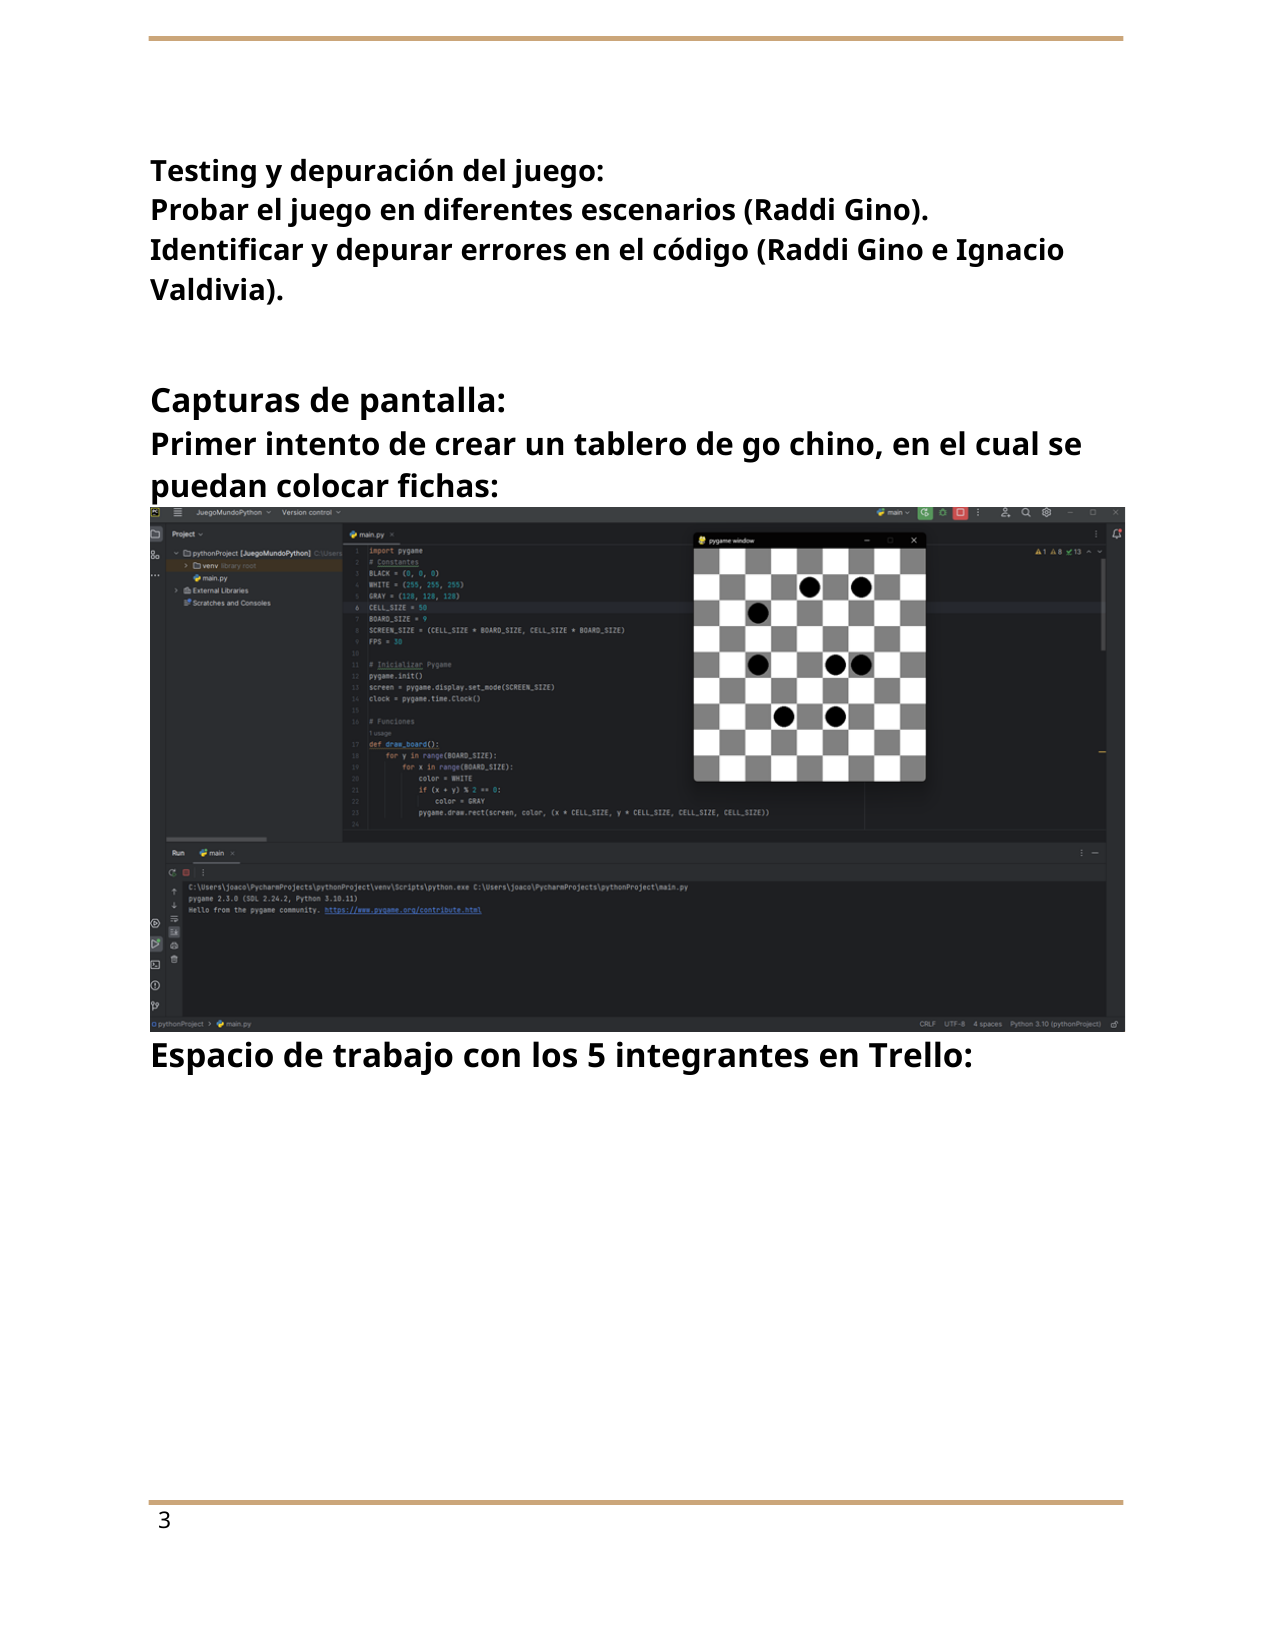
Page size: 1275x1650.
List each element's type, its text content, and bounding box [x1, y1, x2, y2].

subtitle Primer intento de crear un tablero de go chino, en el cual se puedan colocar fichas: [150, 422, 1125, 507]
subtitle Probar el juego en diferentes escenarios (Raddi Gino). [150, 190, 1125, 229]
subtitle Identificar y depurar errores en el código (Raddi Gino e Ignacio Valdivia). [150, 229, 1125, 309]
subtitle Testing y depuración del juego: [150, 150, 1125, 190]
subtitle Capturas de pantalla: [150, 376, 1125, 422]
subtitle Espacio de trabajo con los 5 integrantes en Trello: [150, 1032, 1125, 1077]
